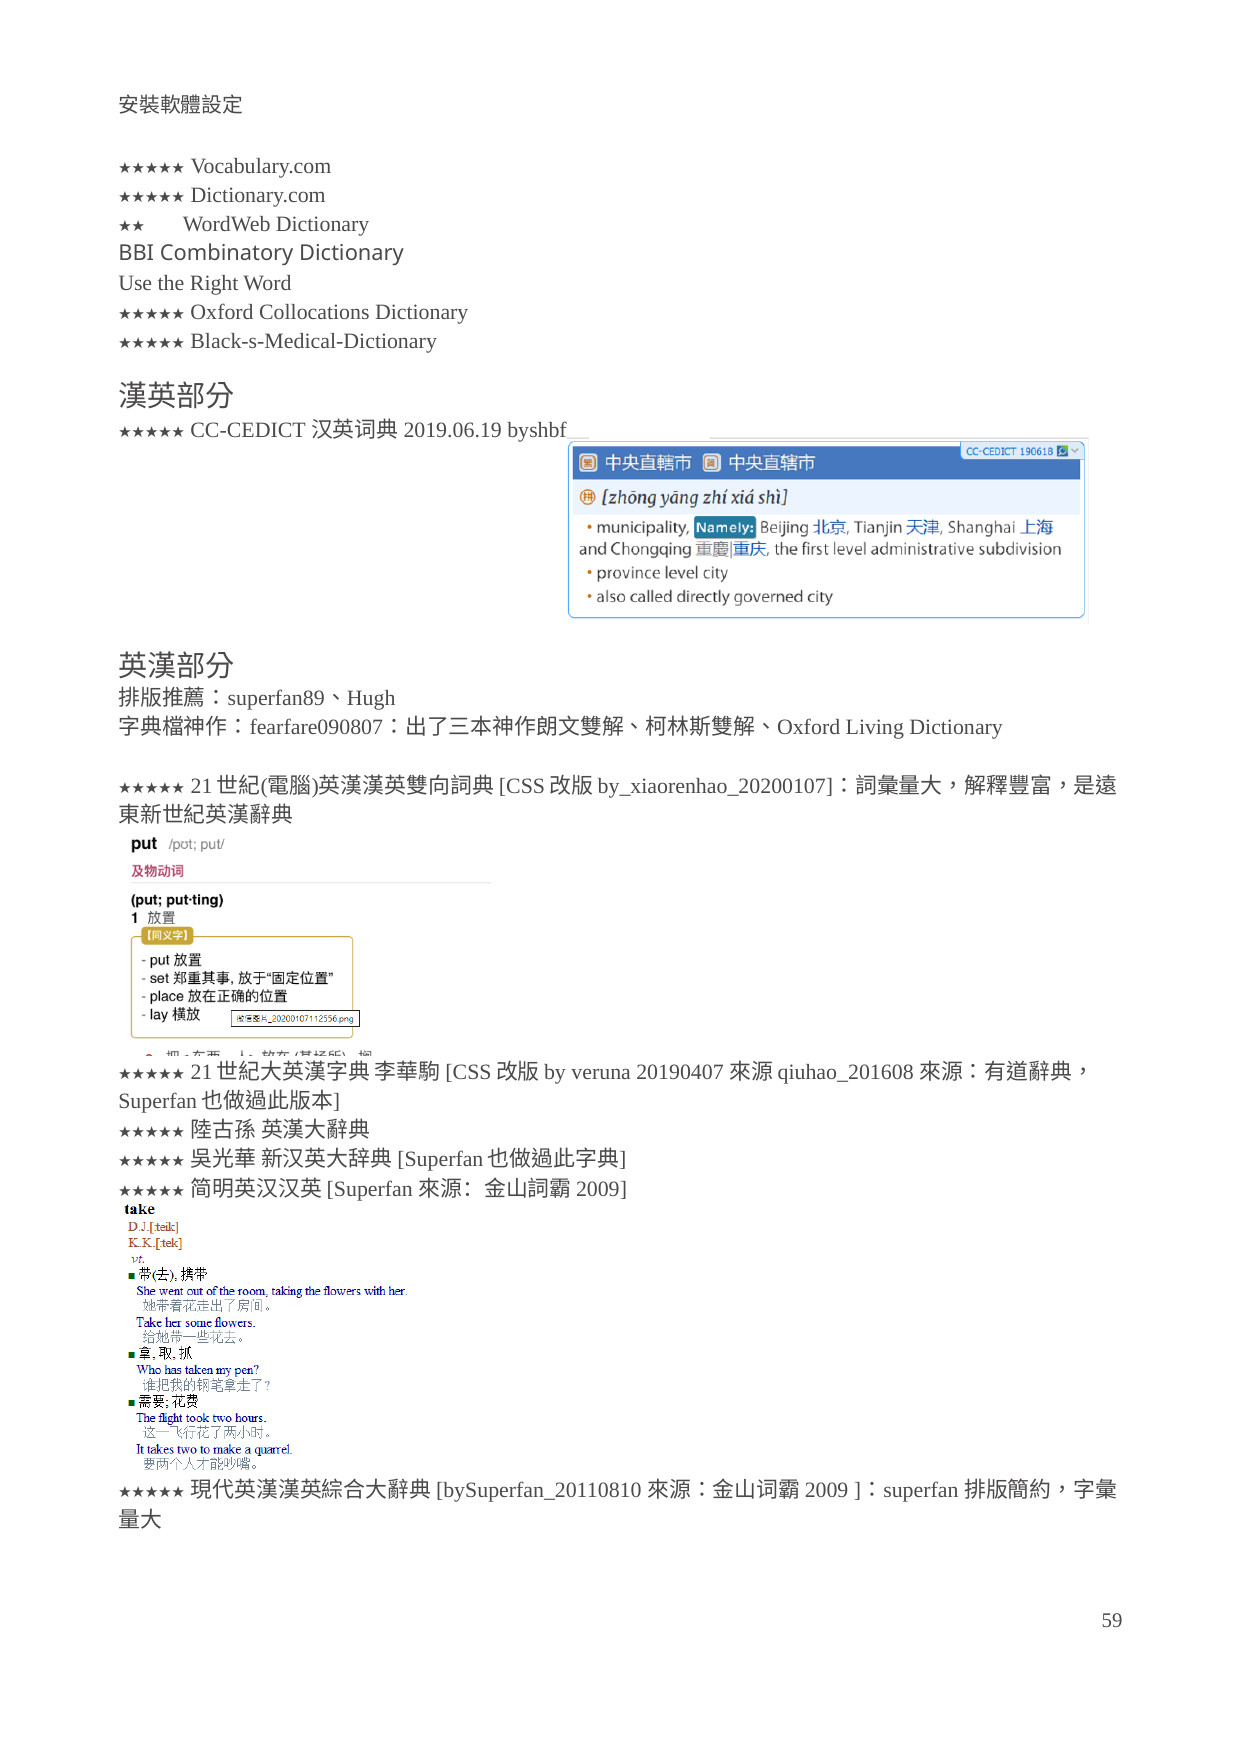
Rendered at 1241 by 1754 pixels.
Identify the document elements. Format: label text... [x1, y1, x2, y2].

text BBI Combinatory Dictionary [118, 237, 1122, 267]
text ★★★★★ Dictionary.com [118, 179, 1122, 208]
text ★★★★★ Oxford Collocations Dictionary [118, 296, 1122, 325]
text 漢英部分 [118, 383, 1122, 412]
text ★★★★★ 21世紀大英漢字典 李華駒 [CSS改版by veruna 20190407 來源qiuhao_201608 來源：有道辭典，Superfan也做過此版本] [118, 1056, 1122, 1114]
text ★★★★★ 現代英漢漢英綜合大辭典 [bySuperfan_20110810 來源：金山词霸2009 ]：superfan 排版簡約，字彙量大 [118, 1474, 1122, 1533]
text Use the Right Word [118, 267, 1122, 296]
text ★★ WordWeb Dictionary [118, 208, 1122, 237]
text ★★★★★ 简明英汉汉英 [Superfan 來源：金山詞霸2009] [118, 1173, 1122, 1202]
text 排版推薦：superfan89、Hugh [118, 682, 1122, 711]
text ★★★★★ 21世紀(電腦)英漢漢英雙向詞典 [CSS改版by_xiaorenhao_20200107]：詞彙量大，解釋豐富，是遠東新世紀英漢辭典 [118, 770, 1122, 828]
text ★★★★★ Black-s-Medical-Dictionary [118, 325, 1122, 354]
text 字典檔神作：fearfare090807：出了三本神作朗文雙解、柯林斯雙解、Oxford Living Dictionary [118, 711, 1122, 741]
text ★★★★★ 吳光華 新汉英大辞典 [Superfan也做過此字典] [118, 1143, 1122, 1173]
text 英漢部分 [118, 653, 1122, 682]
text ★★★★★ Vocabulary.com [118, 150, 1122, 179]
text ★★★★★ CC-CEDICT 汉英词典 2019.06.19 byshbf [118, 412, 1122, 624]
text ★★★★★ 陸古孫 英漢大辭典 [118, 1114, 1122, 1143]
